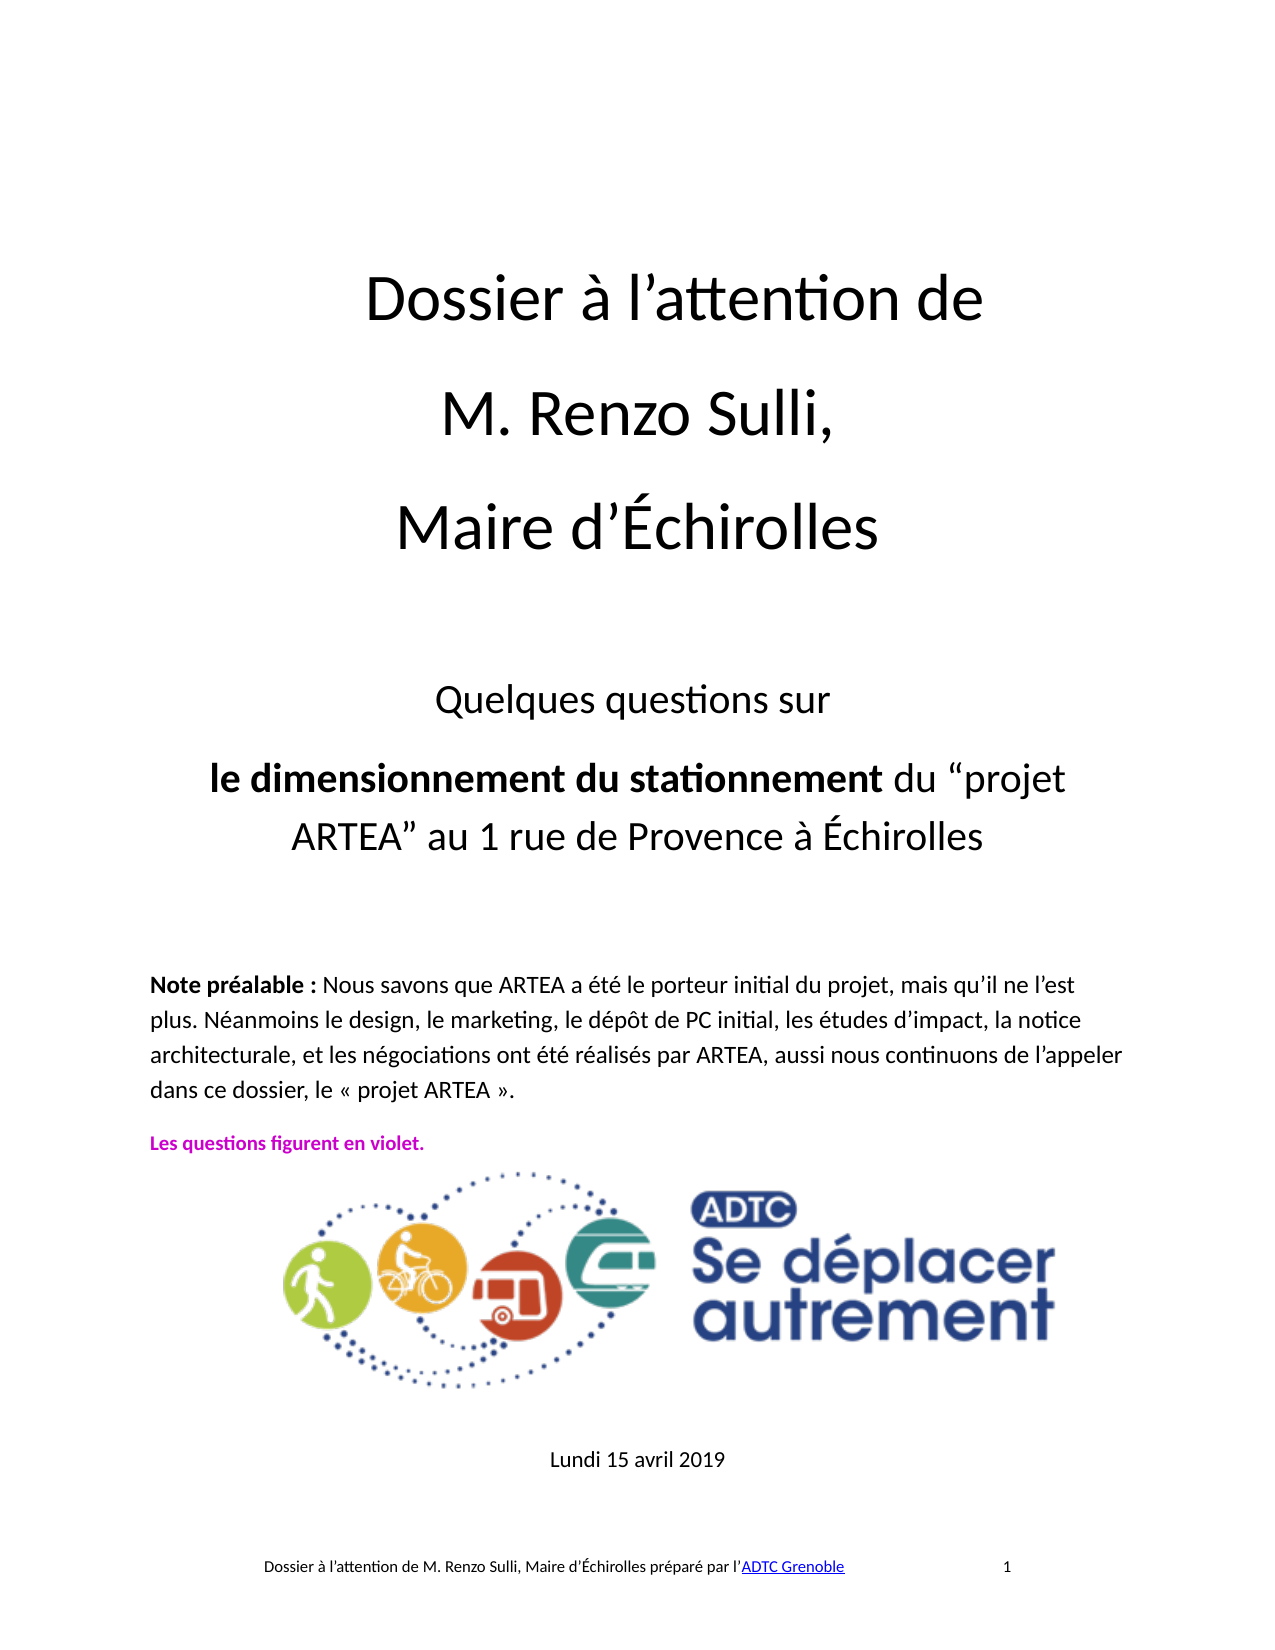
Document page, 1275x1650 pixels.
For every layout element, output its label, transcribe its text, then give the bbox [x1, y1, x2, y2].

picture [201, 1163, 1074, 1398]
text Quelques questions sur [150, 673, 1125, 723]
text M. Renzo Sulli, [150, 370, 1125, 452]
text Dossier à l’attention de [150, 256, 1125, 337]
text Maire d’Échirolles [150, 485, 1125, 566]
text Note préalable : Nous savons que ARTEA a été le porteur initial du projet, mais qu’il ne l’est plus. Néanmoins le design, le marketing, le dépôt de PC initial, les études d’impact, la notice architecturale, et les négociations ont été réalisés par ARTEA, aussi nous continuons de l’appeler dans ce dossier, le « projet ARTEA ». [150, 969, 1125, 1104]
text Les questions figurent en violet. [150, 1130, 1125, 1155]
text Lundi 15 avril 2019 [150, 1445, 1125, 1473]
text le dimensionnement du stationnement du “projet ARTEA” au 1 rue de Provence à Échirolles [150, 752, 1125, 861]
